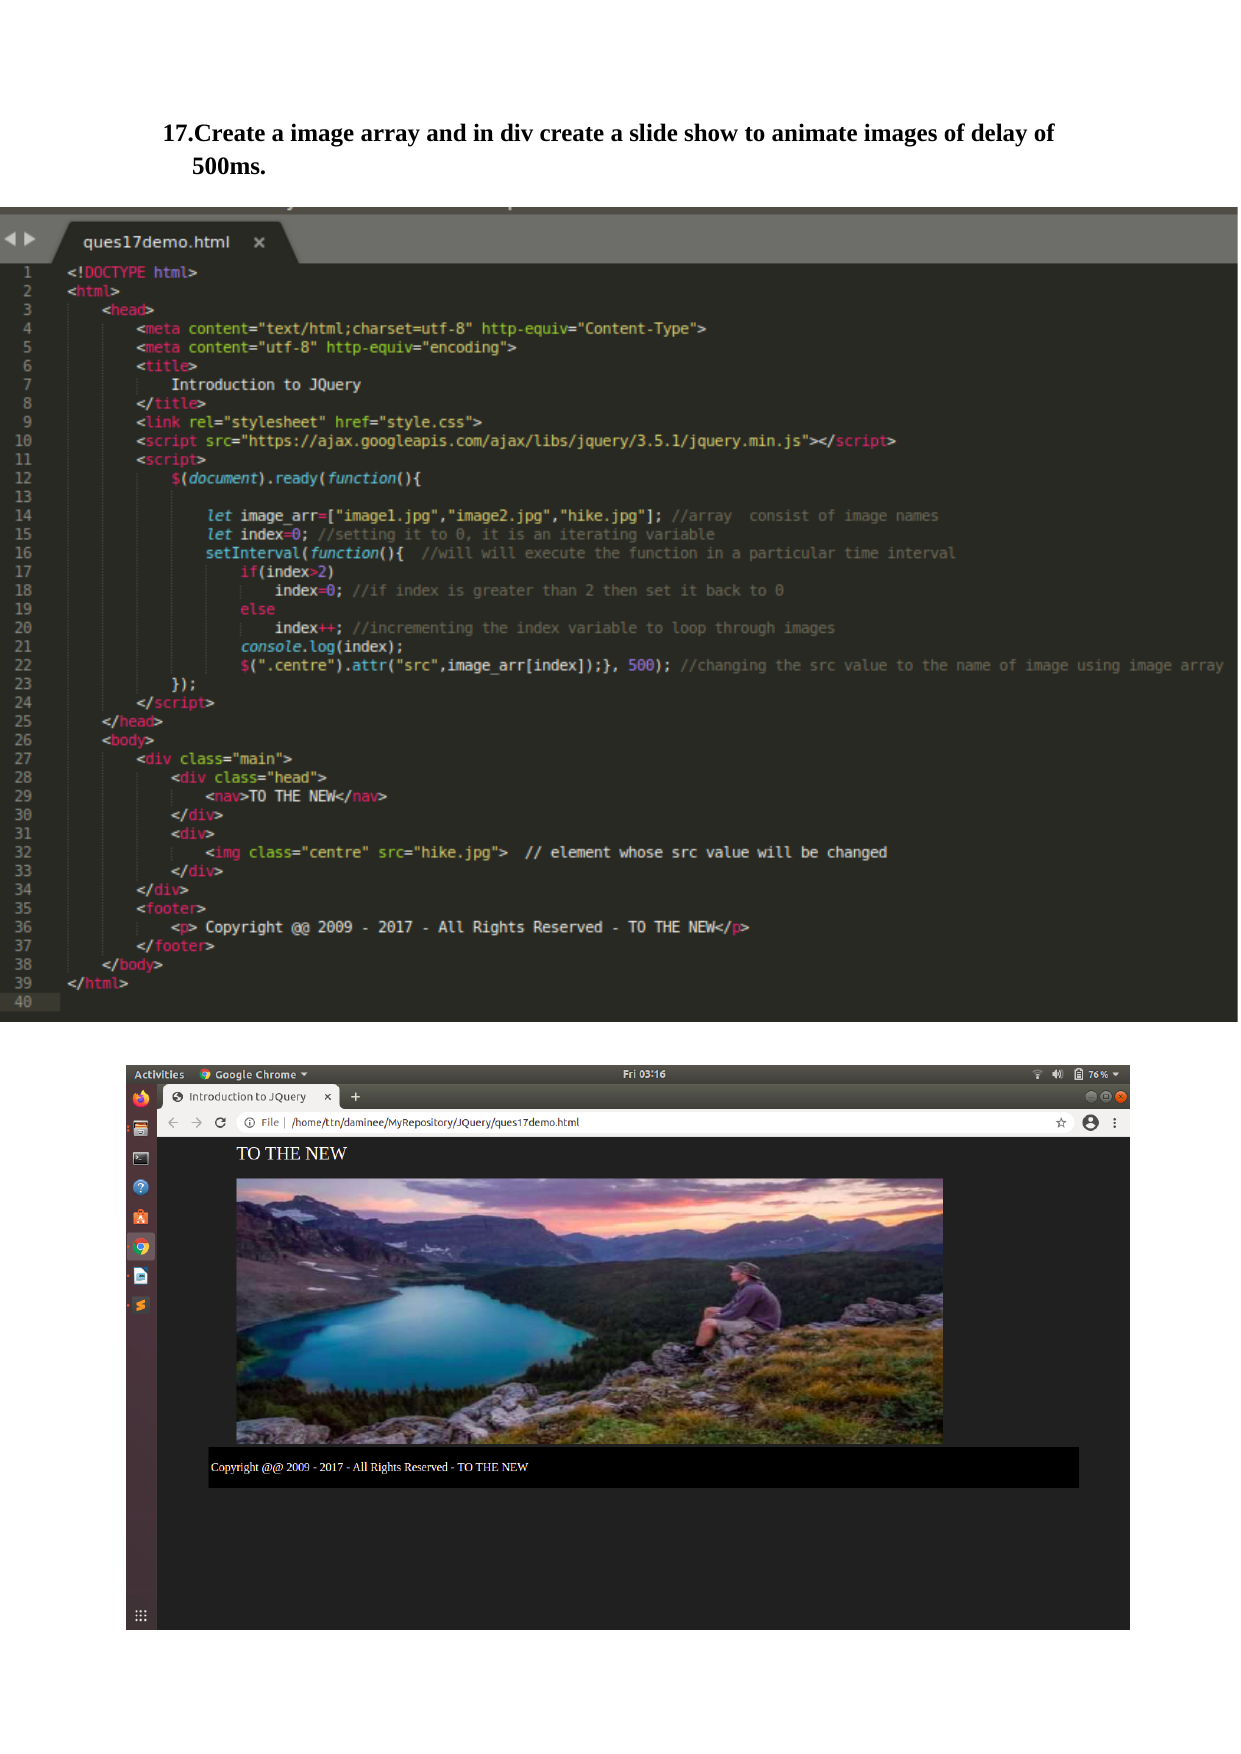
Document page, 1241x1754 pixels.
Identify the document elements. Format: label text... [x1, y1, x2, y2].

list Create a image array and in div create a slide show to animate images of delay of 500ms. [162, 118, 1122, 180]
picture [126, 1065, 1130, 1630]
picture [0, 207, 1238, 1022]
